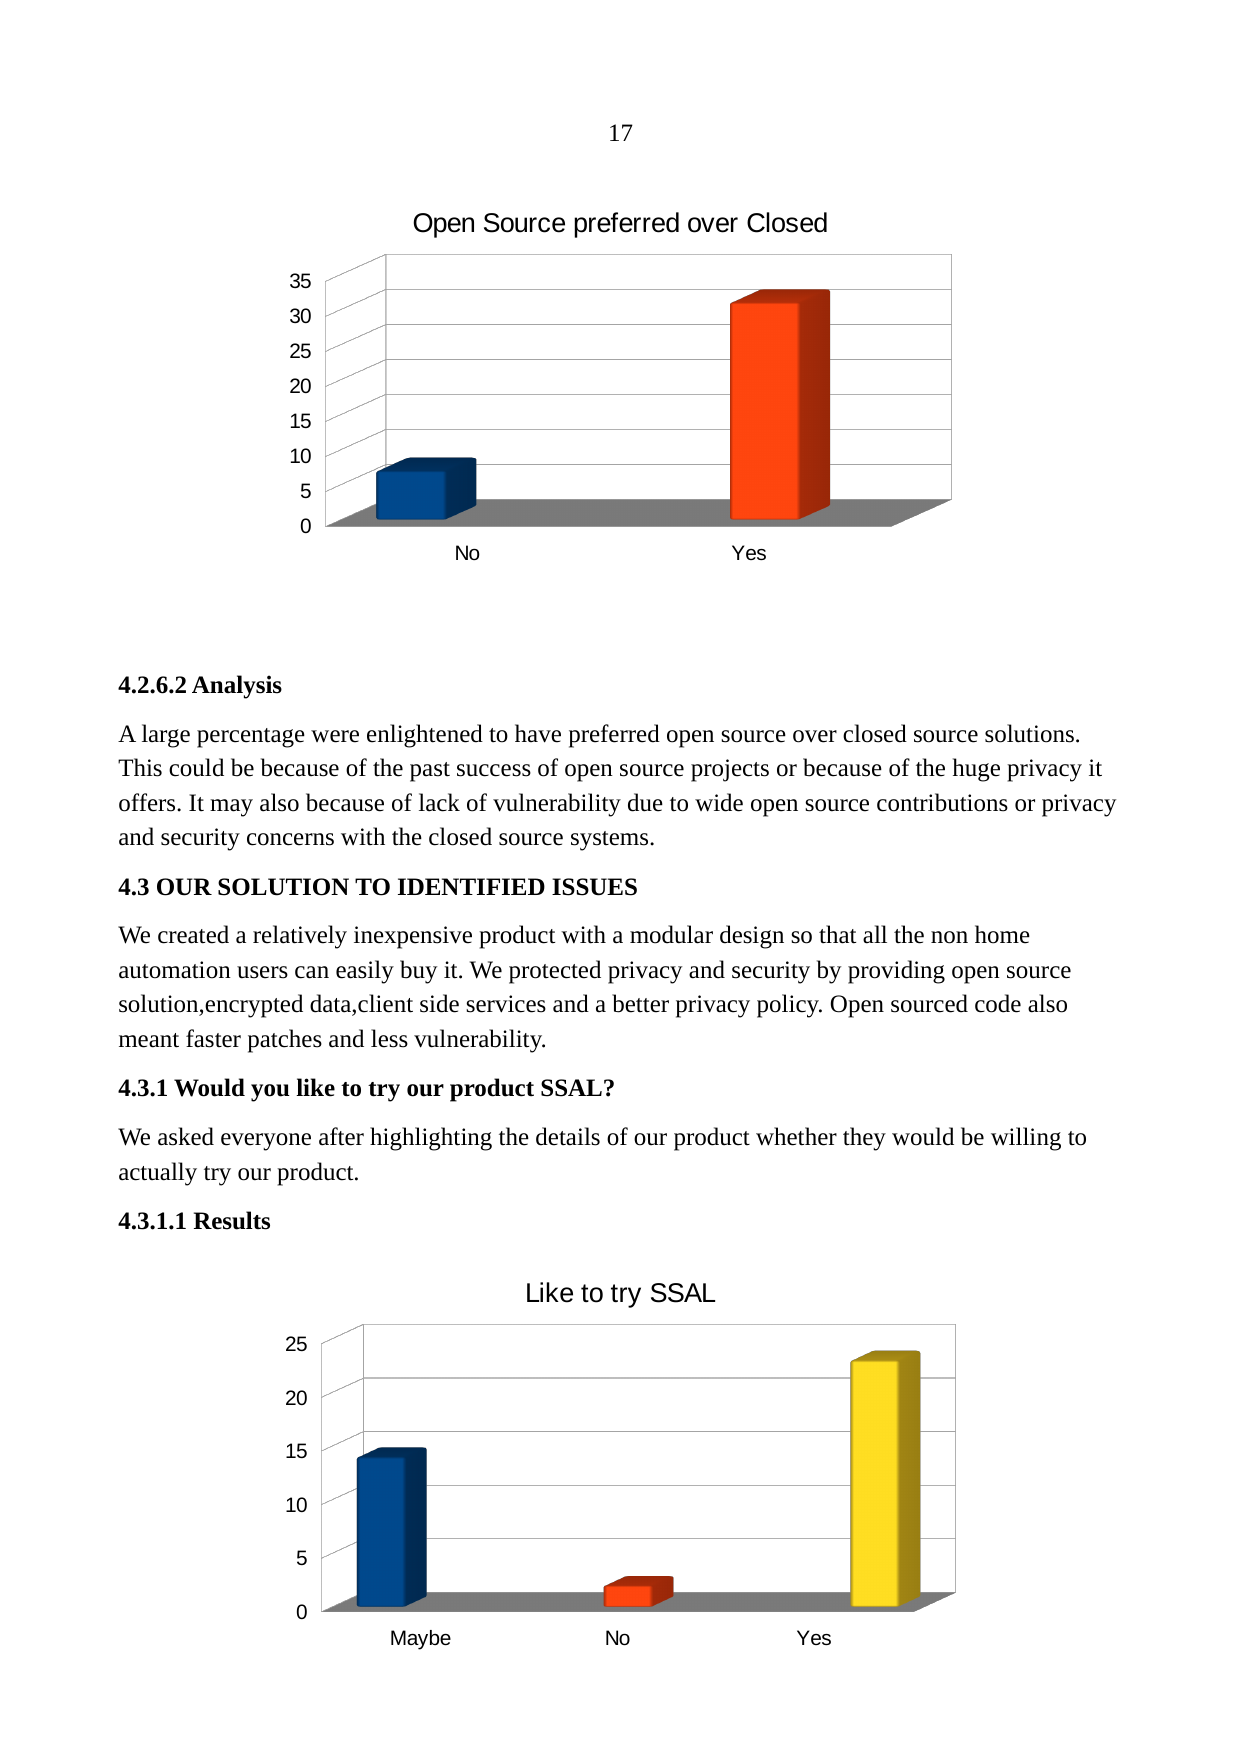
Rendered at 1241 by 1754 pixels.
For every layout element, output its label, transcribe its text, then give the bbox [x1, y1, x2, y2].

text We asked everyone after highlighting the details of our product whether they would be willing to actually try our product. [118, 1122, 1122, 1185]
text A large percentage were enlightened to have preferred open source over closed source solutions. This could be because of the past success of open source projects or because of the huge privacy it offers. It may also because of lack of vulnerability due to wide open source contributions or privacy and security concerns with the closed source systems. [118, 719, 1122, 851]
text 4.2.6.2 Analysis [118, 670, 1122, 699]
text 4.3.1 Would you like to try our product SSAL? [118, 1073, 1122, 1102]
text 4.3.1.1 Results [118, 1206, 1122, 1234]
text 4.3 OUR SOLUTION TO IDENTIFIED ISSUES [118, 872, 1122, 900]
text We created a relatively inexpensive product with a modular design so that all the non home automation users can easily buy it. We protected privacy and security by providing open source solution,encrypted data,client side services and a better privacy policy. Open sourced code also meant faster patches and less vulnerability. [118, 921, 1122, 1053]
